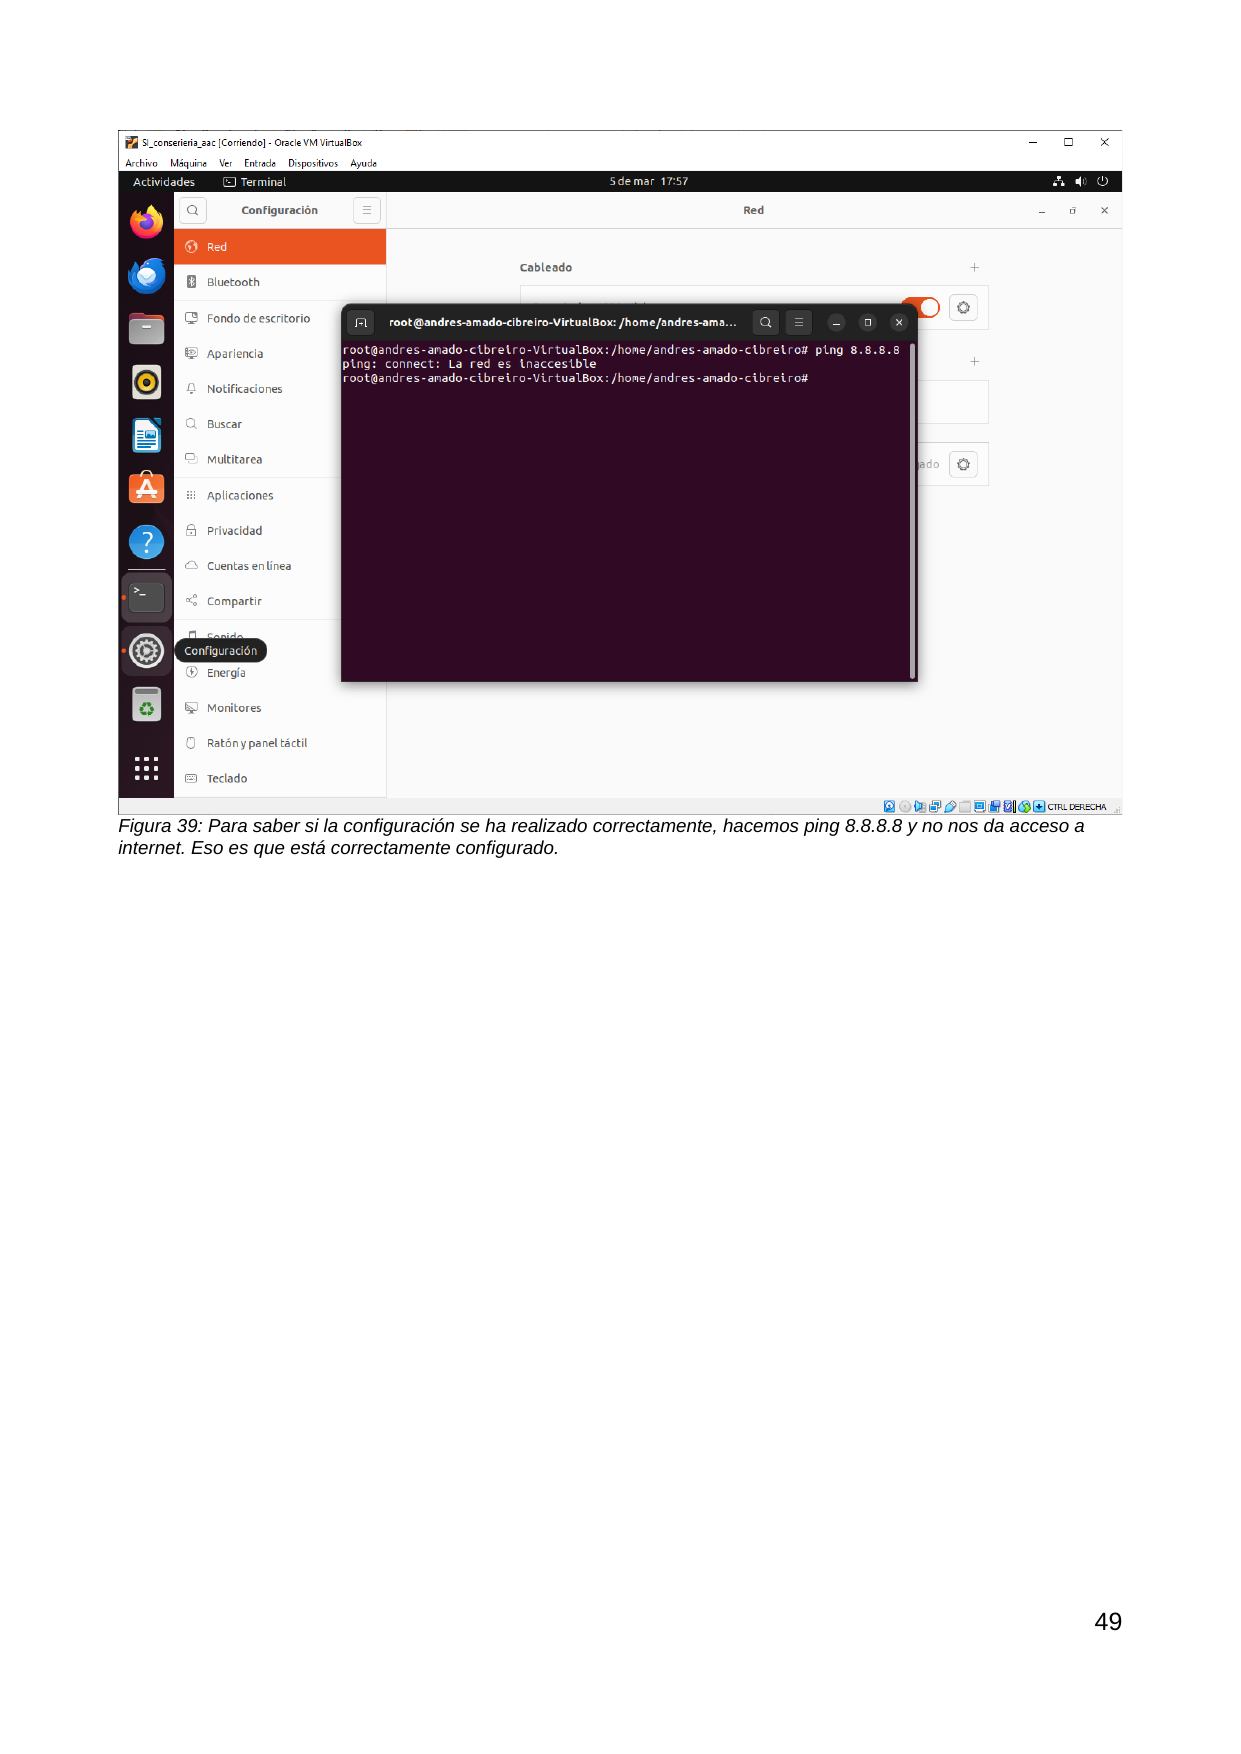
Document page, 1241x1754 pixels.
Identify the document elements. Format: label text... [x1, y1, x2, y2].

text Figura 39: Para saber si la configuración se ha realizado correctamente, hacemos ping 8.8.8.8 y no nos da acceso a internet. Eso es que está correctamente configurado. [118, 815, 1122, 858]
picture [118, 130, 1123, 815]
